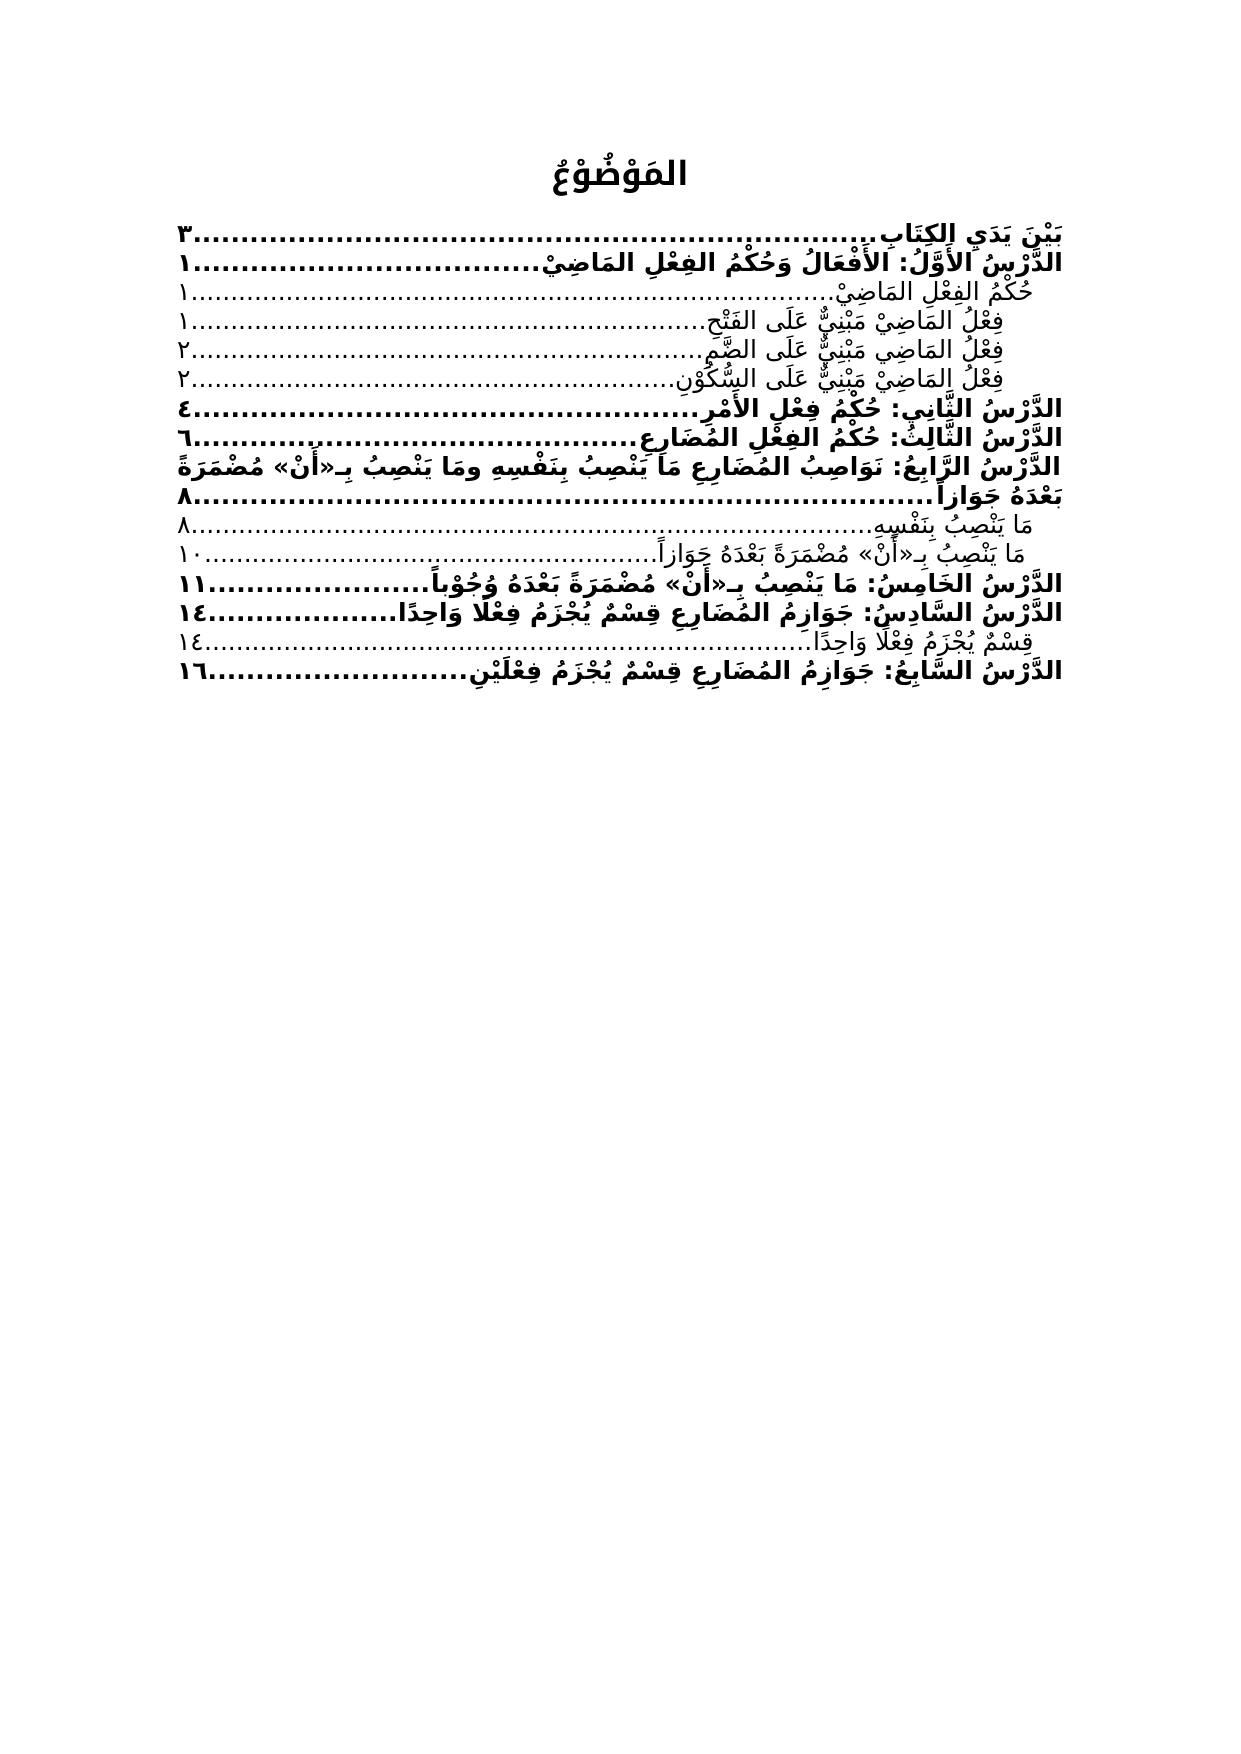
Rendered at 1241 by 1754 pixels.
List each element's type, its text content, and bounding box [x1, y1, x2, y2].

text الدَّرْسُ السَّابِعُ: جَوَازِمُ المُضَارِعِ قِسْمٌ يُجْزَمُ فِعْلَيْنِ ١٦ [177, 656, 1063, 686]
text فِعْلُ المَاضِي مَبْنِيٌّ عَلَى الضَّمِ ٢ [177, 336, 1004, 365]
text الدَّرْسُ الرَّابِعُ: نَوَاصِبُ المُضَارِعِ مَا يَنْصِبُ بِنَفْسِهِ ومَا يَنْصِبُ بِـ«أَنْ» مُضْمَرَةً بَعْدَهُ جَوَازاً ٨ [177, 452, 1063, 511]
text مَا يَنْصِبُ بِنَفْسِهِ ٨ [177, 511, 1033, 540]
text مَا يَنْصِبُ بِـ«أَنْ» مُضْمَرَةً بَعْدَهُ جَوَازاً ١٠ [177, 540, 1033, 569]
text الدَّرْسُ الأَوَّلُ: الأَفْعَالُ وَحُكْمُ الفِعْلِ المَاضِيْ ١ [177, 248, 1063, 277]
text فِعْلُ المَاضِيْ مَبْنِيٌّ عَلَى الفَتْحِ ١ [177, 306, 1004, 336]
subtitle المَوْضُوْعُ [177, 143, 1063, 206]
text فِعْلُ المَاضِيْ مَبْنِيٌّ عَلَى السُّكُوْنِ ٢ [177, 365, 1004, 394]
text الدَّرْسُ الثَّالِثُ: حُكْمُ الفِعْلِ المُضَارِعِ ٦ [177, 423, 1063, 452]
text الدَّرْسُ الخَامِسُ: مَا يَنْصِبُ بِـ«أَنْ» مُضْمَرَةً بَعْدَهُ وُجُوْباً ١١ [177, 569, 1063, 598]
text بَيْنَ يَدَيِ الكِتَابِ ٣ [177, 219, 1063, 248]
text حُكْمُ الفِعْلِ المَاضِيْ ١ [177, 277, 1033, 306]
text قِسْمٌ يُجْزَمُ فِعْلًا وَاحِدًا ١٤ [177, 627, 1033, 656]
text الدَّرْسُ السَّادِسُ: جَوَازِمُ المُضَارِعِ قِسْمٌ يُجْزَمُ فِعْلًا وَاحِدًا ١٤ [177, 598, 1063, 627]
text الدَّرْسُ الثَّانِي: حُكْمُ فِعْلِ الأَمْرِ ٤ [177, 394, 1063, 423]
